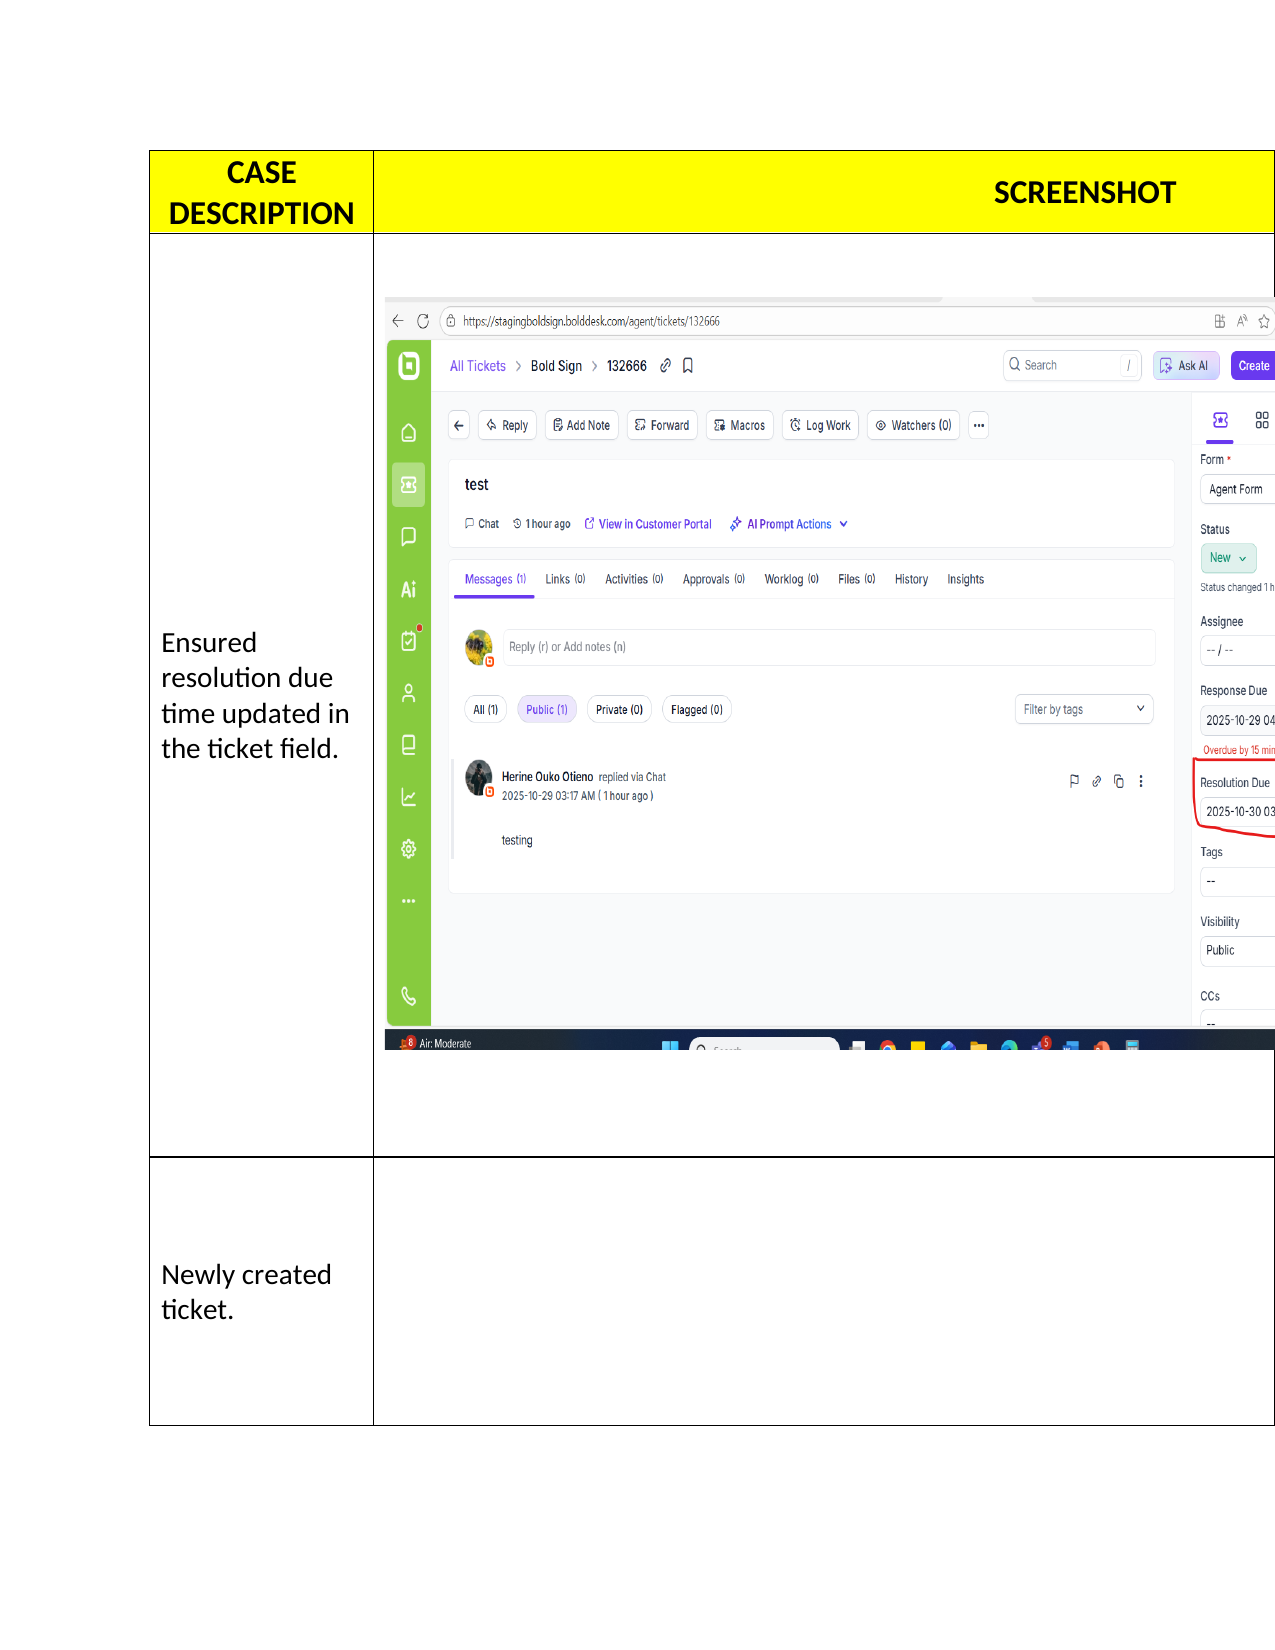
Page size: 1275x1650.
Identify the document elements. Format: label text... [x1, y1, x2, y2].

table_cell Newly created ticket. [150, 1158, 373, 1425]
table_cell [374, 1158, 1274, 1425]
table_header Screenshot [374, 151, 1274, 232]
table_cell Ensured resolution due time updated in the ticket field. [150, 234, 373, 1156]
table_header Case Description [150, 151, 373, 232]
table_cell [374, 234, 1274, 1156]
